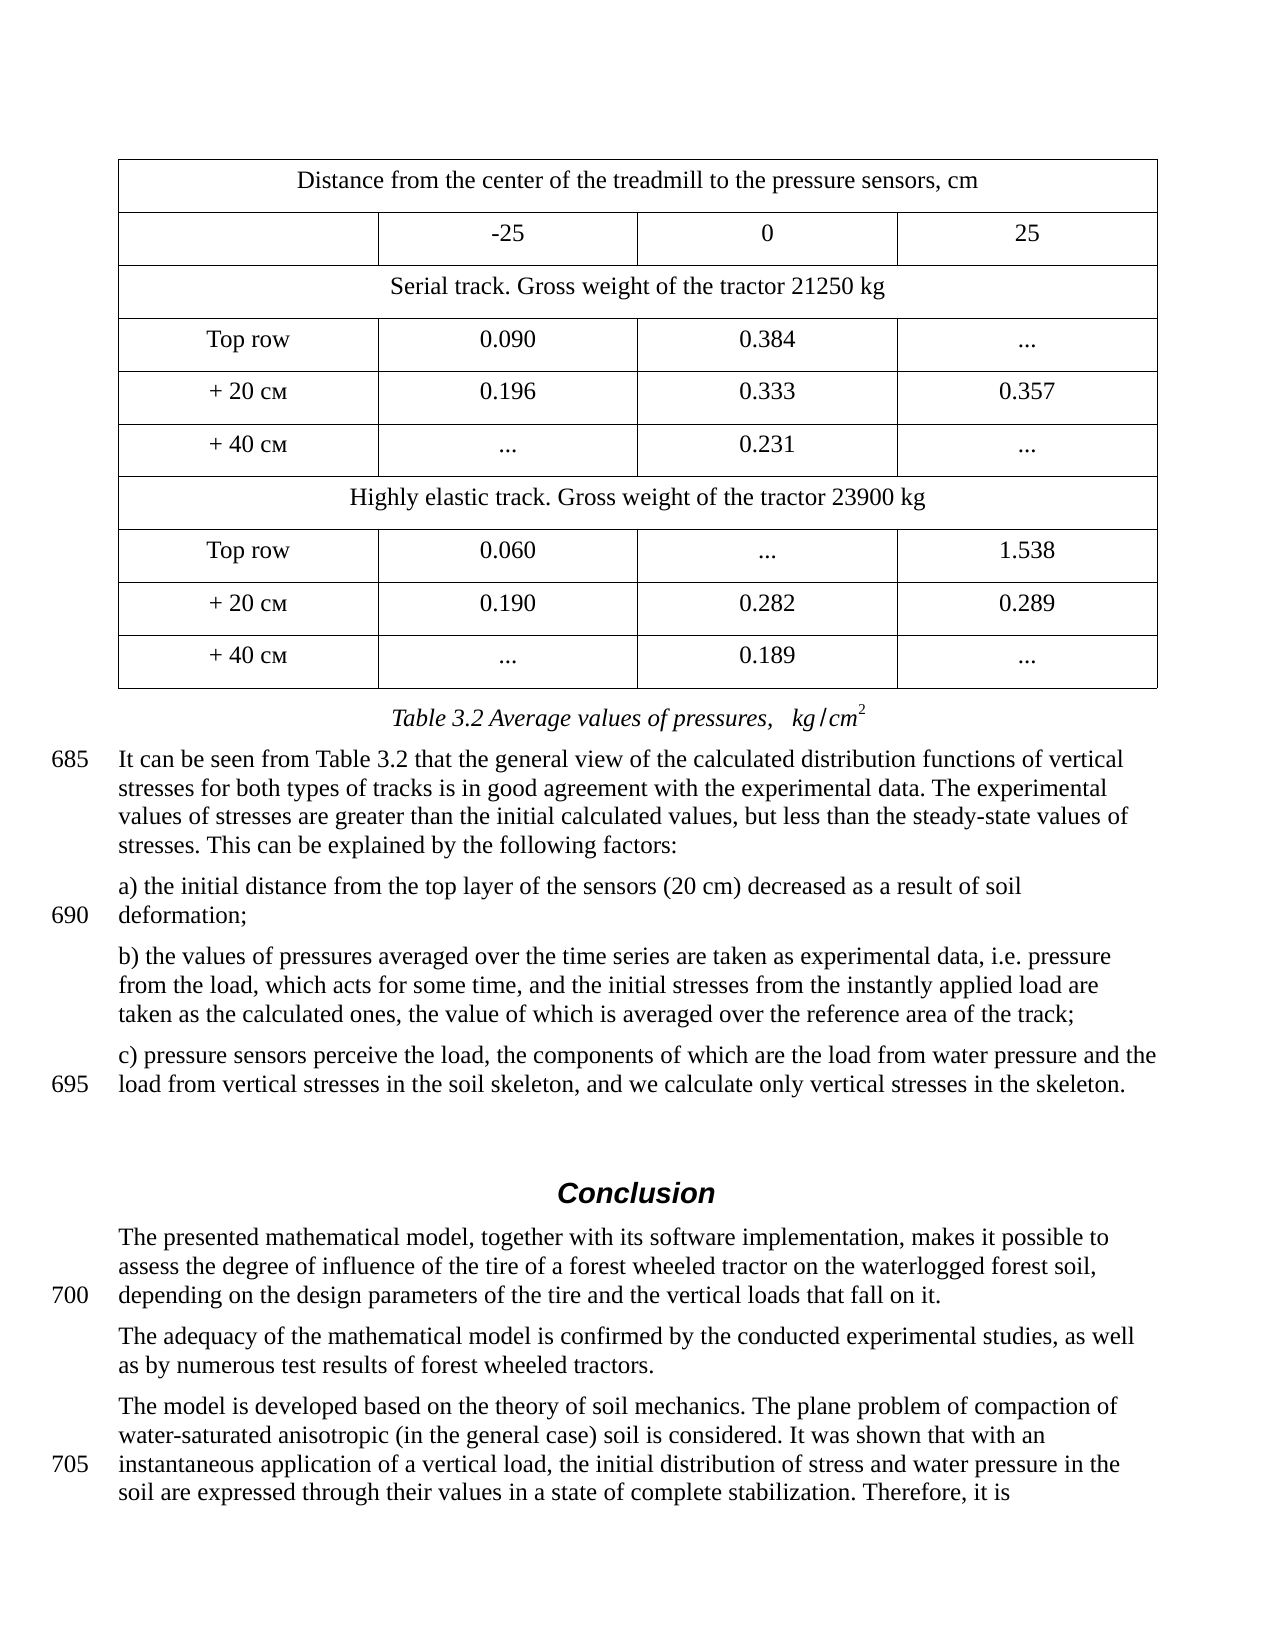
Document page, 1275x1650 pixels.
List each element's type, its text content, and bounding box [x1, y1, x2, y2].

table_cell 0.196 [379, 372, 637, 423]
table_cell Serial track. Gross weight of the tractor 21250 kg [119, 266, 1157, 318]
table_cell 0.090 [379, 319, 637, 371]
text c) pressure sensors perceive the load, the components of which are the load from water pressure and the load from vertical stresses in the soil skeleton, and we calculate only vertical stresses in the skeleton. [118, 1040, 1157, 1098]
text a) the initial distance from the top layer of the sensors (20 cm) decreased as a result of soil deformation; [118, 871, 1157, 929]
table_cell + 40 см [119, 636, 378, 687]
table_cell 0.282 [638, 583, 897, 635]
table_cell 0.189 [638, 636, 897, 687]
table_cell + 40 см [119, 425, 378, 476]
table_cell 0 [638, 213, 897, 265]
text The model is developed based on the theory of soil mechanics. The plane problem of compaction of water-saturated anisotropic (in the general case) soil is considered. It was shown that with an instantaneous application of a vertical load, the initial distribution of stress and water pressure in the soil are expressed through their values ​​in a state of complete stabilization. Therefore, it is [118, 1391, 1157, 1506]
table_cell ... [898, 425, 1157, 476]
text It can be seen from Table 3.2 that the general view of the calculated distribution functions of vertical stresses for both types of tracks is in good agreement with the experimental data. The experimental values ​​of stresses are greater than the initial calculated values, but less than the steady-state values ​​of stresses. This can be explained by the following factors: [118, 744, 1157, 859]
table_cell -25 [379, 213, 637, 265]
text Table 3.2 Average values of pressures, [118, 700, 1157, 731]
table_cell ... [379, 425, 637, 476]
table_cell + 20 см [119, 583, 378, 635]
table_cell ... [379, 636, 637, 687]
table_cell 0.333 [638, 372, 897, 423]
table_cell Highly elastic track. Gross weight of the tractor 23900 kg [119, 477, 1157, 529]
table_cell ... [898, 636, 1157, 687]
text b) the values ​​of pressures averaged over the time series are taken as experimental data, i.e. pressure from the load, which acts for some time, and the initial stresses from the instantly applied load are taken as the calculated ones, the value of which is averaged over the reference area of ​​the track; [118, 941, 1157, 1028]
table_cell 1.538 [898, 530, 1157, 582]
table_cell [119, 213, 378, 265]
text The presented mathematical model, together with its software implementation, makes it possible to assess the degree of influence of the tire of a forest wheeled tractor on the waterlogged forest soil, depending on the design parameters of the tire and the vertical loads that fall on it. [118, 1222, 1157, 1309]
table_cell ... [898, 319, 1157, 371]
table_cell 25 [898, 213, 1157, 265]
table_cell Top row [119, 530, 378, 582]
table_cell ... [638, 530, 897, 582]
table_header Distance from the center of the treadmill to the pressure sensors, cm [119, 160, 1157, 212]
table_cell 0.231 [638, 425, 897, 476]
table_cell 0.060 [379, 530, 637, 582]
table_cell + 20 см [119, 372, 378, 423]
subtitle Conclusion [118, 1176, 1157, 1210]
table_cell 0.357 [898, 372, 1157, 423]
table_cell 0.289 [898, 583, 1157, 635]
table_cell Top row [119, 319, 378, 371]
table_cell 0.384 [638, 319, 897, 371]
text The adequacy of the mathematical model is confirmed by the conducted experimental studies, as well as by numerous test results of forest wheeled tractors. [118, 1321, 1157, 1379]
table_cell 0.190 [379, 583, 637, 635]
